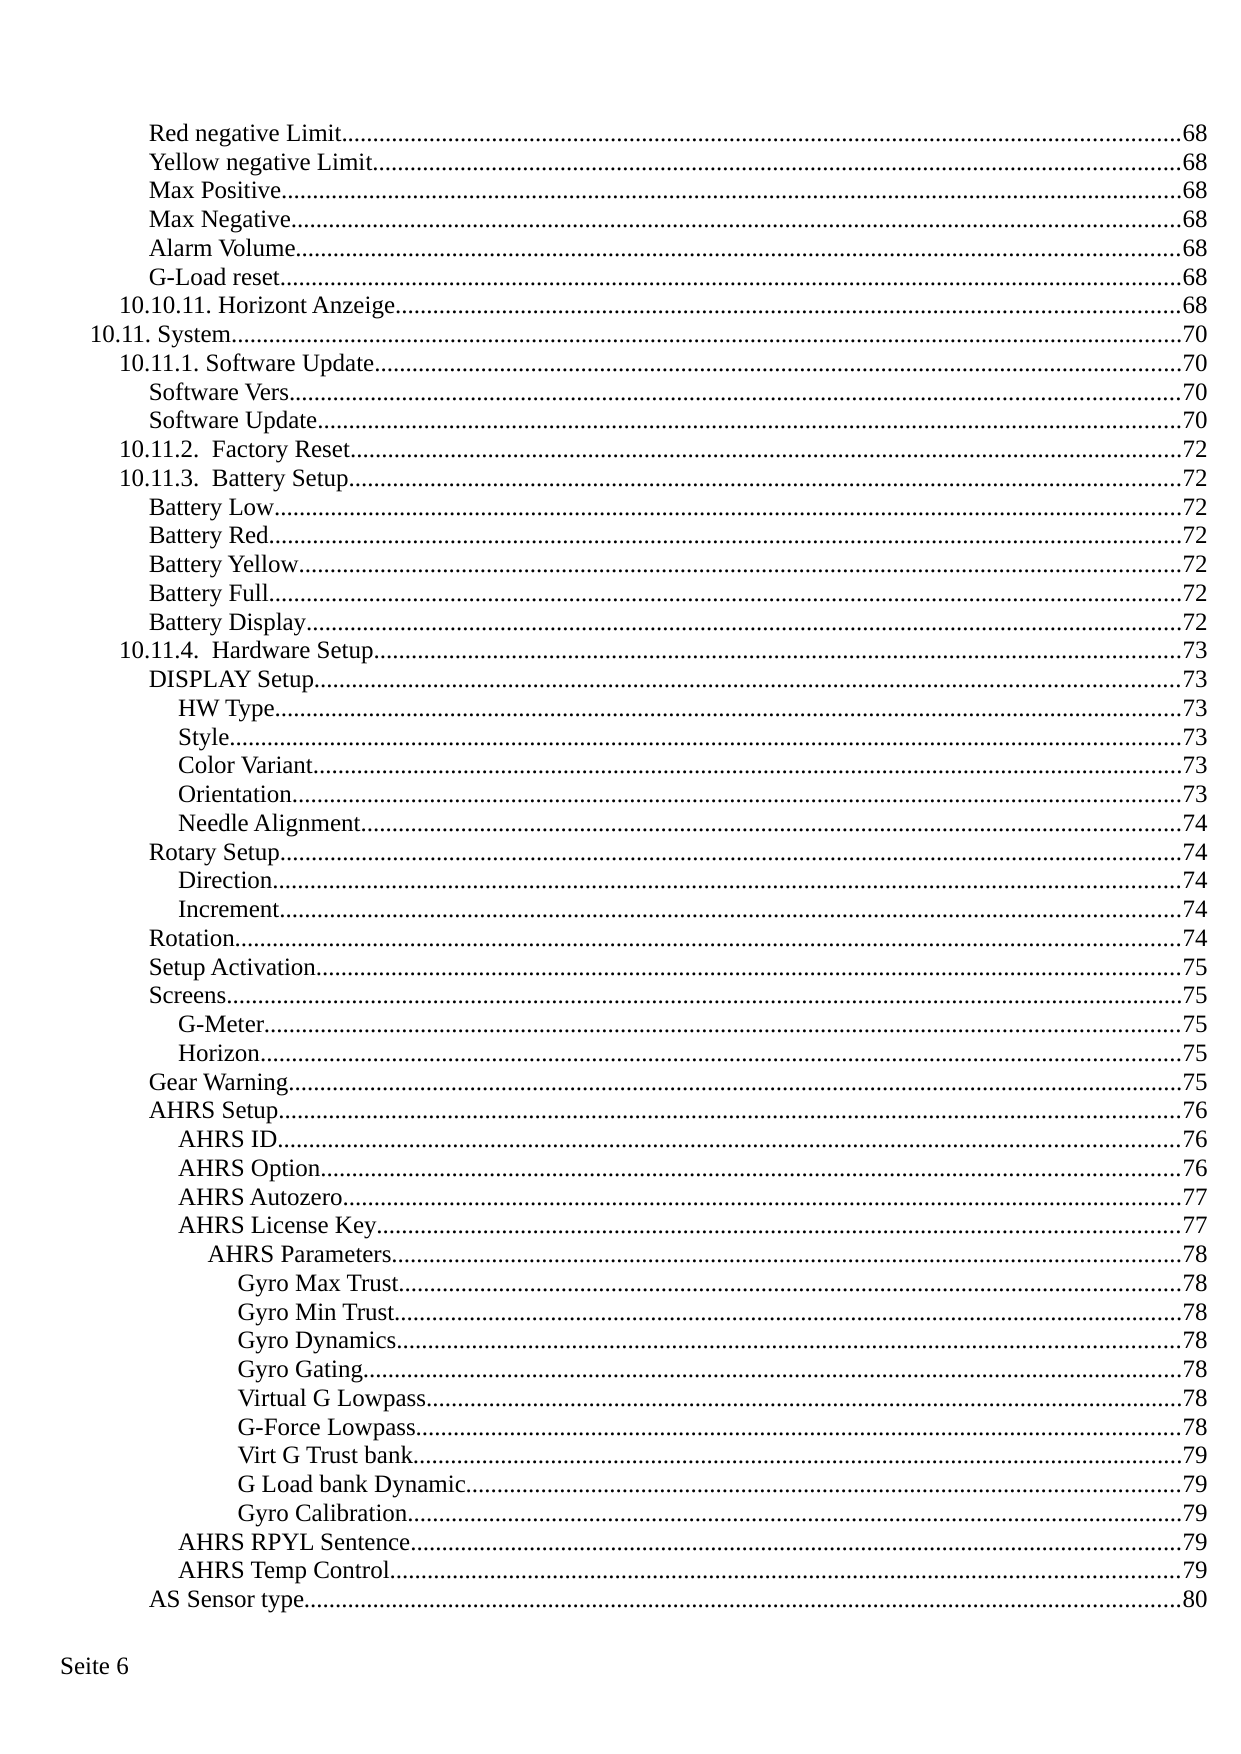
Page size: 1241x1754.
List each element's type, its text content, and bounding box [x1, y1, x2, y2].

text Red negative Limit. 68 [148, 118, 1207, 147]
text Software Vers. 70 [148, 377, 1207, 406]
text Max Negative 68 [148, 204, 1207, 233]
text 10.11.1. Software Update 70 [119, 348, 1207, 377]
text AS Sensor type 80 [148, 1584, 1207, 1613]
text Gear Warning 75 [148, 1067, 1207, 1096]
text Virt G Trust bank 79 [237, 1441, 1207, 1469]
text Direction 74 [178, 866, 1207, 894]
text Max Positive 68 [148, 176, 1207, 204]
text Battery Red 72 [148, 521, 1207, 549]
text 10.11.2. Factory Reset 72 [119, 434, 1207, 463]
text 10.11.3. Battery Setup 72 [119, 463, 1207, 492]
text AHRS Parameters 78 [207, 1239, 1207, 1268]
text Screens 75 [148, 981, 1207, 1009]
text 10.10.11. Horizont Anzeige 68 [119, 291, 1207, 319]
text G-Meter 75 [178, 1009, 1207, 1038]
text G Load bank Dynamic 79 [237, 1469, 1207, 1498]
text AHRS RPYL Sentence 79 [178, 1527, 1207, 1556]
text Needle Alignment 74 [178, 808, 1207, 837]
text AHRS Option 76 [178, 1153, 1207, 1182]
text AHRS ID 76 [178, 1124, 1207, 1153]
text Gyro Dynamics 78 [237, 1326, 1207, 1354]
text Battery Yellow 72 [148, 549, 1207, 578]
text G-Force Lowpass 78 [237, 1412, 1207, 1441]
text Alarm Volume 68 [148, 233, 1207, 262]
text Gyro Calibration 79 [237, 1498, 1207, 1527]
text Orientation 73 [178, 779, 1207, 808]
text Yellow negative Limit 68 [148, 147, 1207, 176]
text Battery Low 72 [148, 492, 1207, 521]
text Virtual G Lowpass 78 [237, 1383, 1207, 1412]
text Horizon 75 [178, 1038, 1207, 1067]
text Color Variant 73 [178, 751, 1207, 779]
text DISPLAY Setup 73 [148, 664, 1207, 693]
text Rotation 74 [148, 923, 1207, 952]
text Setup Activation 75 [148, 952, 1207, 981]
text Gyro Max Trust 78 [237, 1268, 1207, 1297]
text G-Load reset 68 [148, 262, 1207, 291]
text AHRS Autozero 77 [178, 1182, 1207, 1211]
text Gyro Gating 78 [237, 1354, 1207, 1383]
text Rotary Setup 74 [148, 837, 1207, 866]
text Battery Full 72 [148, 578, 1207, 607]
text 10.11. System 70 [89, 319, 1207, 348]
text Battery Display 72 [148, 607, 1207, 636]
text AHRS Temp Control 79 [178, 1556, 1207, 1584]
text 10.11.4. Hardware Setup 73 [119, 636, 1207, 664]
text AHRS License Key 77 [178, 1211, 1207, 1239]
text Increment 74 [178, 894, 1207, 923]
text Gyro Min Trust 78 [237, 1297, 1207, 1326]
text AHRS Setup 76 [148, 1096, 1207, 1124]
text HW Type 73 [178, 693, 1207, 722]
text Software Update 70 [148, 406, 1207, 434]
text Style 73 [178, 722, 1207, 751]
